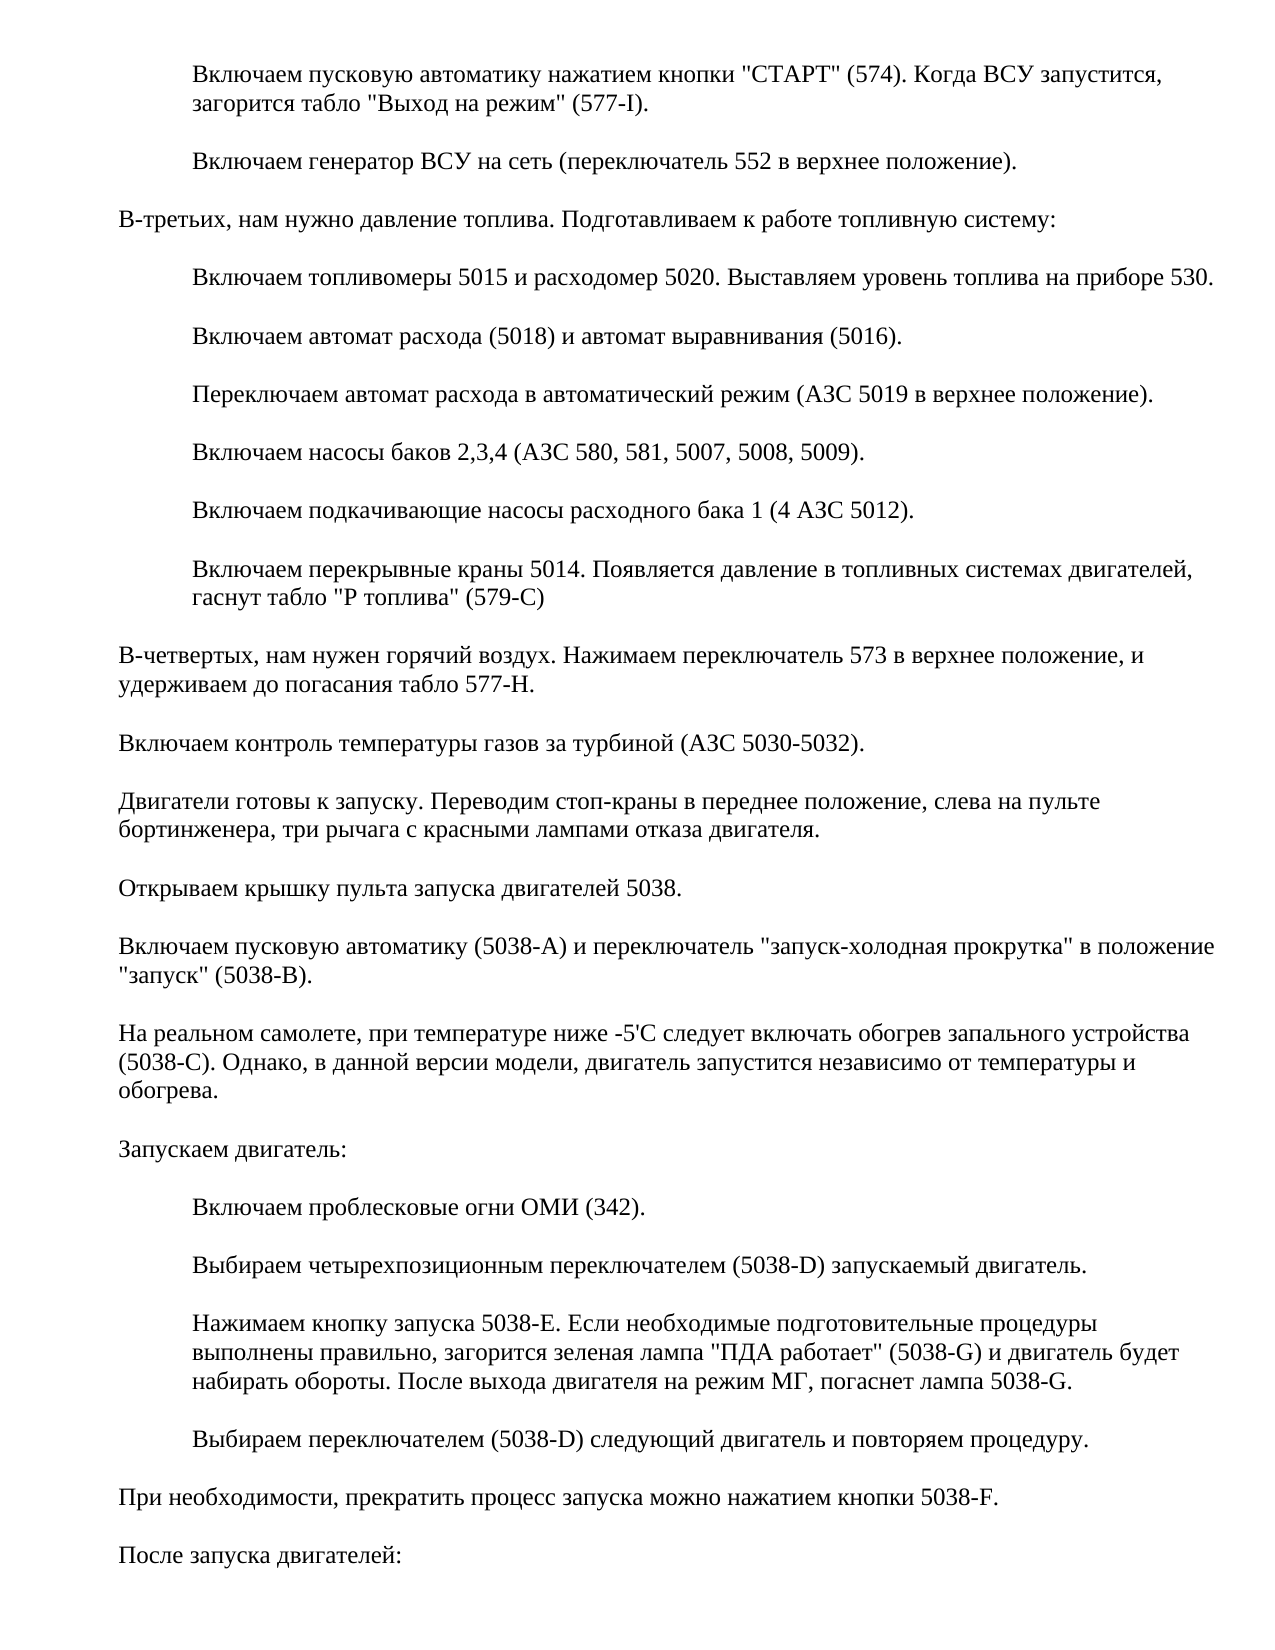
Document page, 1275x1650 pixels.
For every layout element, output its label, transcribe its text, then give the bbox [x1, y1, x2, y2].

list Выбираем четырехпозиционным переключателем (5038-D) запускаемый двигатель. [162, 1250, 1216, 1279]
list Включаем проблесковые огни ОМИ (342). [162, 1192, 1216, 1221]
list Включаем автомат расхода (5018) и автомат выравнивания (5016). [162, 321, 1216, 349]
text В-третьих, нам нужно давление топлива. Подготавливаем к работе топливную систему: [118, 204, 1216, 233]
text Включаем контроль температуры газов за турбиной (АЗС 5030-5032). [118, 728, 1216, 756]
text Открываем крышку пульта запуска двигателей 5038. [118, 873, 1216, 902]
text При необходимости, прекратить процесс запуска можно нажатием кнопки 5038-F. [118, 1482, 1216, 1511]
text Двигатели готовы к запуску. Переводим стоп-краны в переднее положение, слева на пульте бортинженера, три рычага с красными лампами отказа двигателя. [118, 786, 1216, 843]
list Включаем насосы баков 2,3,4 (АЗС 580, 581, 5007, 5008, 5009). [162, 437, 1216, 466]
text Запускаем двигатель: [118, 1134, 1216, 1162]
list Переключаем автомат расхода в автоматический режим (АЗС 5019 в верхнее положение). [162, 379, 1216, 408]
text В-четвертых, нам нужен горячий воздух. Нажимаем переключатель 573 в верхнее положение, и удерживаем до погасания табло 577-H. [118, 641, 1216, 698]
list Включаем пусковую автоматику нажатием кнопки "СТАРТ" (574). Когда ВСУ запустится, загорится табло "Выход на режим" (577-I). [162, 59, 1216, 117]
list Включаем перекрывные краны 5014. Появляется давление в топливных системах двигателей, гаснут табло "P топлива" (579-С) [162, 554, 1216, 611]
list Включаем подкачивающие насосы расходного бака 1 (4 АЗС 5012). [162, 495, 1216, 524]
list Выбираем переключателем (5038-D) следующий двигатель и повторяем процедуру. [162, 1424, 1216, 1453]
list Включаем топливомеры 5015 и расходомер 5020. Выставляем уровень топлива на приборе 530. [162, 262, 1216, 291]
text На реальном самолете, при температуре ниже -5'С следует включать обогрев запального устройства (5038-C). Однако, в данной версии модели, двигатель запустится независимо от температуры и обогрева. [118, 1018, 1216, 1104]
text После запуска двигателей: [118, 1541, 1216, 1569]
list Нажимаем кнопку запуска 5038-Е. Если необходимые подготовительные процедуры выполнены правильно, загорится зеленая лампа "ПДА работает" (5038-G) и двигатель будет набирать обороты. После выхода двигателя на режим МГ, погаснет лампа 5038-G. [162, 1308, 1216, 1395]
list Включаем генератор ВСУ на сеть (переключатель 552 в верхнее положение). [162, 146, 1216, 175]
text Включаем пусковую автоматику (5038-A) и переключатель "запуск-холодная прокрутка" в положение "запуск" (5038-B). [118, 931, 1216, 988]
